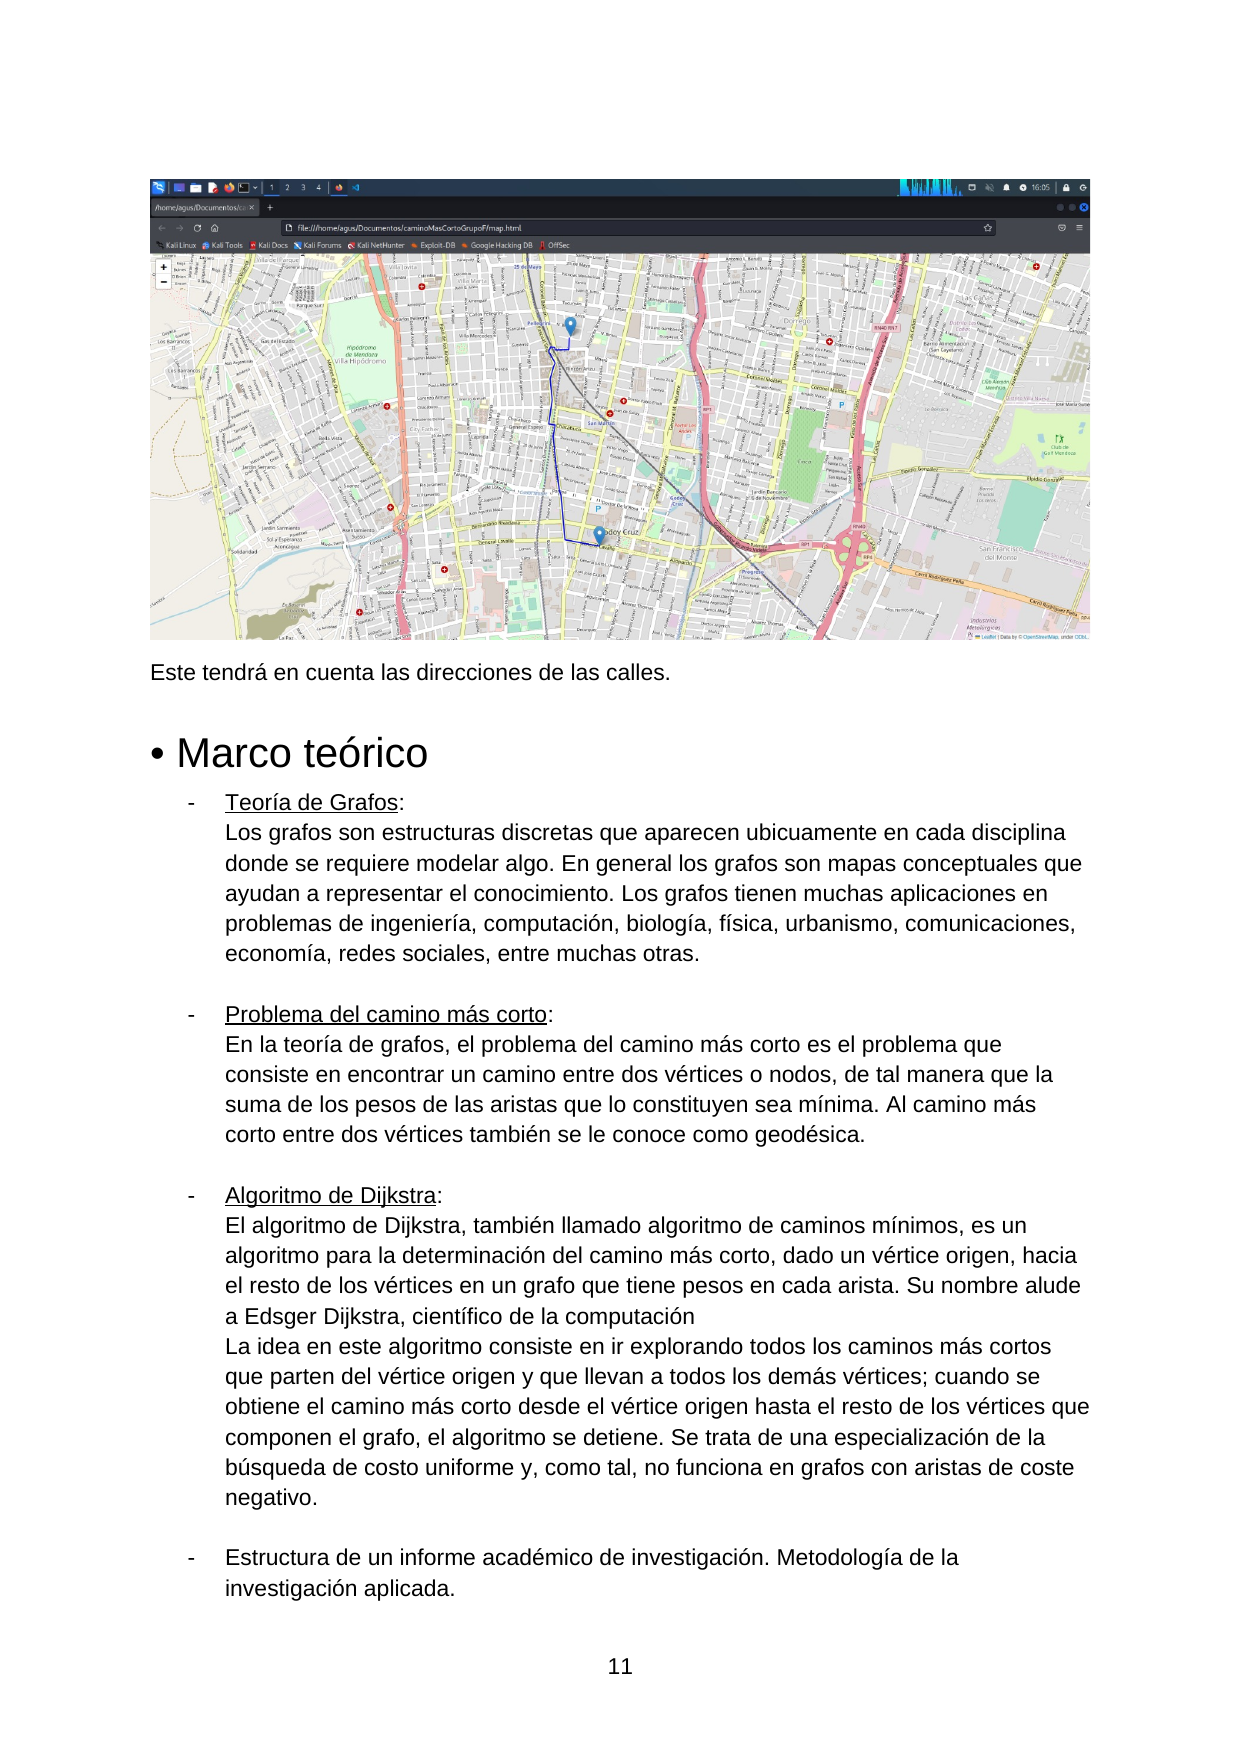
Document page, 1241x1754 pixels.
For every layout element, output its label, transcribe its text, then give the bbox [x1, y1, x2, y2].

list Problema del camino más corto: [187, 1001, 1090, 1027]
text Los grafos son estructuras discretas que aparecen ubicuamente en cada disciplina donde se requiere modelar algo. En general los grafos son mapas conceptuales que ayudan a representar el conocimiento. Los grafos tienen muchas aplicaciones en problemas de ingeniería, computación, biología, física, urbanismo, comunicaciones, economía, redes sociales, entre muchas otras. [225, 819, 1090, 967]
list Teoría de Grafos: [187, 789, 1090, 816]
text El algoritmo de Dijkstra, también llamado algoritmo de caminos mínimos, es un algoritmo para la determinación del camino más corto, dado un vértice origen, hacia el resto de los vértices en un grafo que tiene pesos en cada arista. Su nombre alude a Edsger Dijkstra, científico de la computación [225, 1212, 1090, 1329]
subtitle • Marco teórico [150, 729, 1090, 777]
list Estructura de un informe académico de investigación. Metodología de la investigación aplicada. [187, 1544, 1090, 1601]
text Este tendrá en cuenta las direcciones de las calles. [150, 659, 1090, 685]
text componen el grafo, el algoritmo se detiene. Se trata de una especialización de la búsqueda de costo uniforme y, como tal, no funciona en grafos con aristas de coste negativo. [225, 1423, 1090, 1510]
text La idea en este algoritmo consiste en ir explorando todos los caminos más cortos que parten del vértice origen y que llevan a todos los demás vértices; cuando se obtiene el camino más corto desde el vértice origen hasta el resto de los vértices que [225, 1333, 1090, 1420]
list Algoritmo de Dijkstra: [187, 1182, 1090, 1208]
picture [150, 179, 1091, 640]
text En la teoría de grafos, el problema del camino más corto es el problema que consiste en encontrar un camino entre dos vértices o nodos, de tal manera que la suma de los pesos de las aristas que lo constituyen sea mínima. Al camino más corto entre dos vértices también se le conoce como geodésica. [225, 1031, 1090, 1148]
